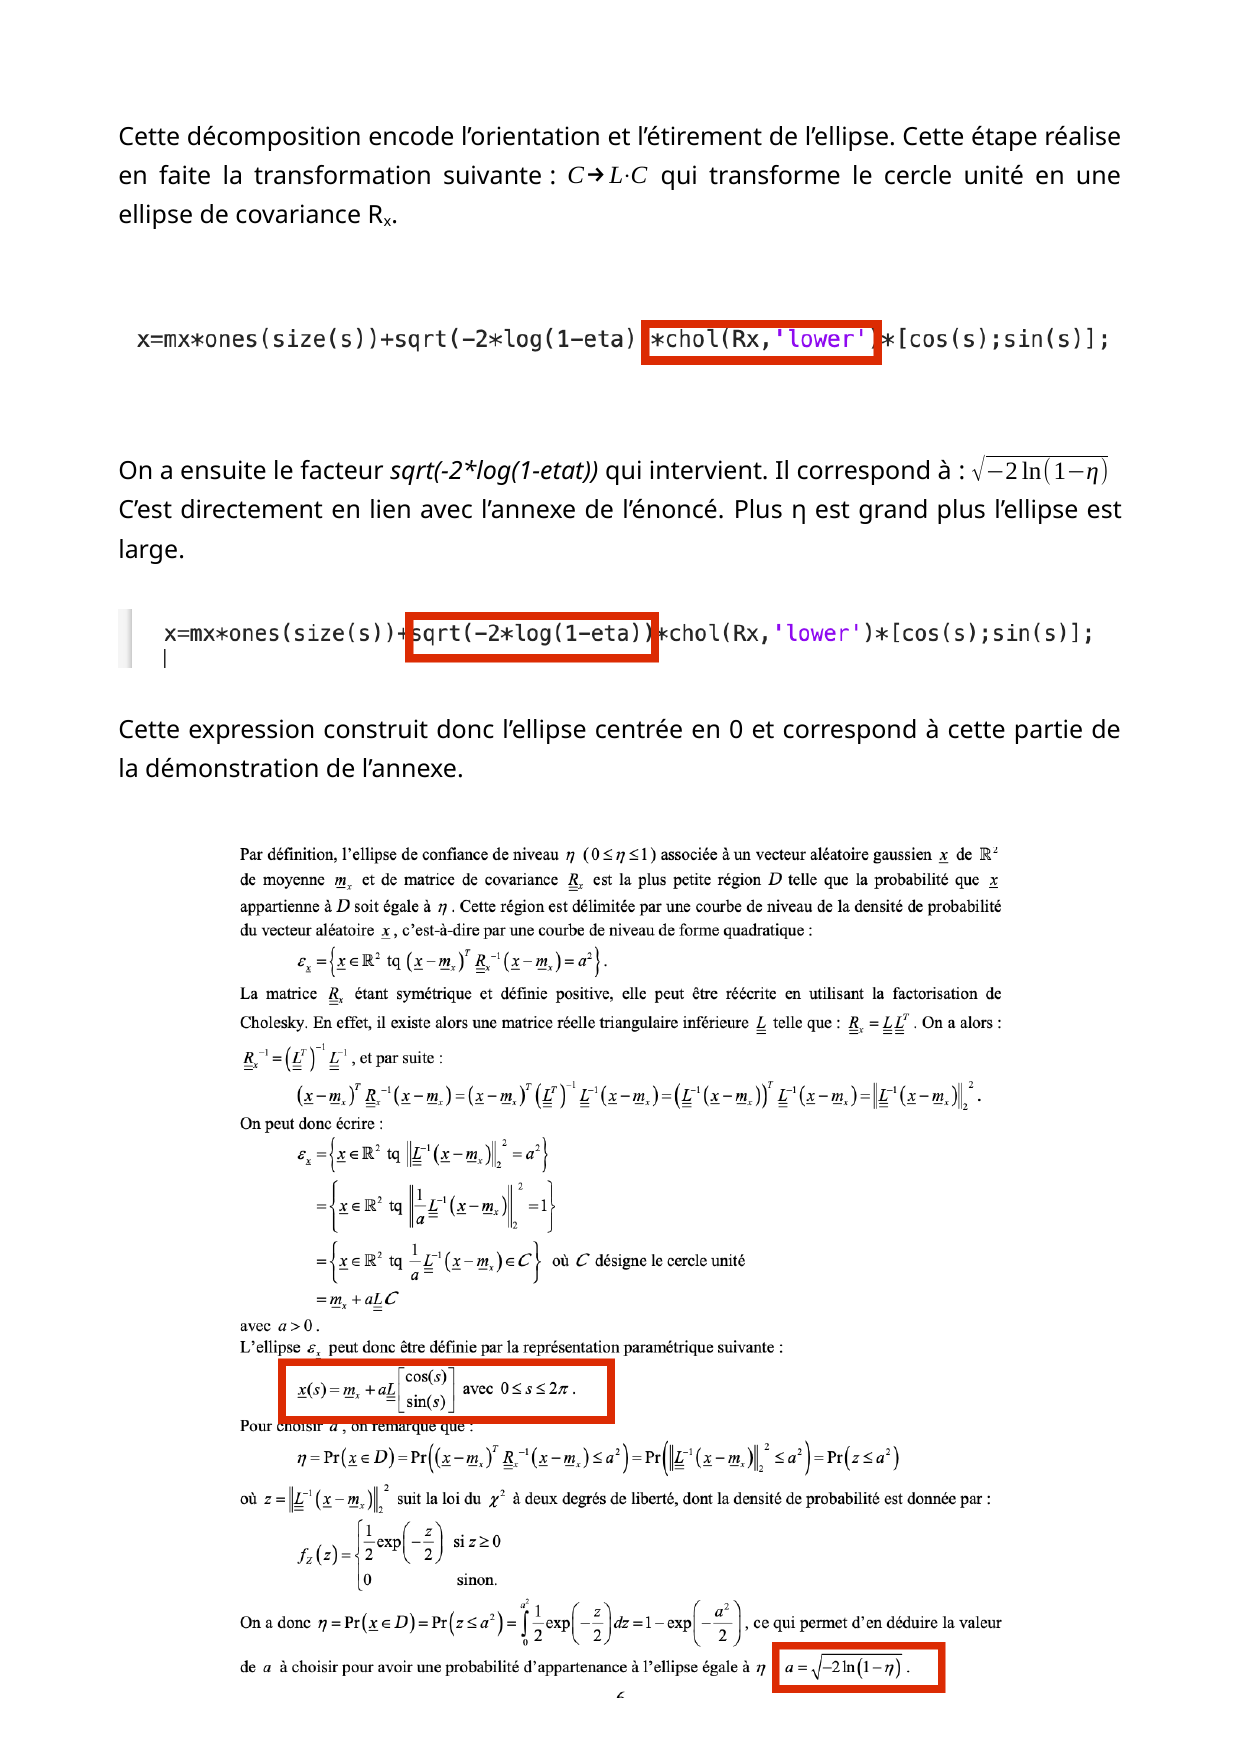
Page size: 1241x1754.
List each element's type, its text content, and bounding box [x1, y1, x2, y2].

picture [118, 314, 1123, 370]
picture [170, 847, 1056, 1679]
text C’est directement en lien avec l’annexe de l’énoncé. Plus η est grand plus l’ellipse est large. [118, 492, 1122, 565]
text On a ensuite le facteur sqrt(-2*log(1-etat)) qui intervient. Il correspond à : [118, 453, 1122, 487]
text Cette expression construit donc l’ellipse centrée en 0 et correspond à cette partie de la démonstration de l’annexe. [118, 712, 1122, 785]
text Cette décomposition encode l’orientation et l’étirement de l’ellipse. Cette étape réalise en faite la transformation suivante : qui transforme le cercle unité en une ellipse de covariance Rx. [118, 118, 1122, 231]
picture [118, 609, 1123, 668]
